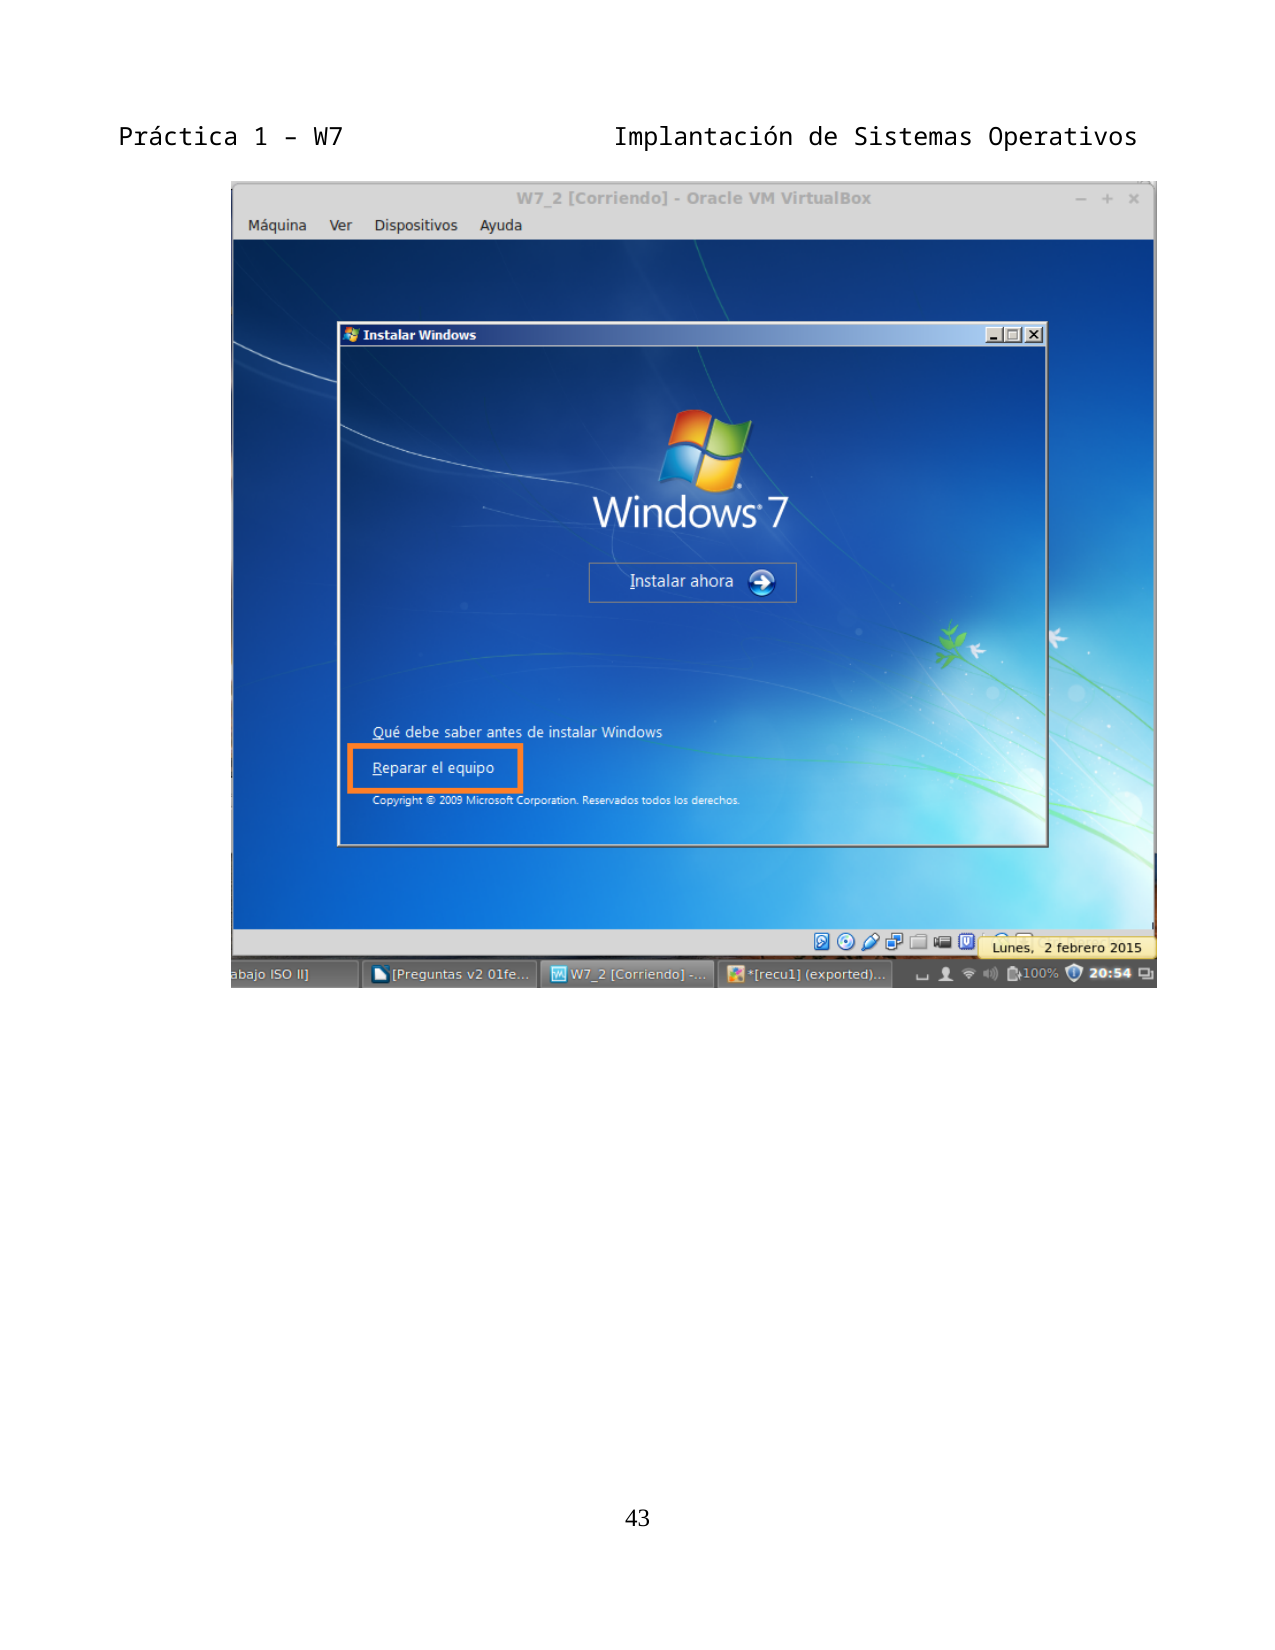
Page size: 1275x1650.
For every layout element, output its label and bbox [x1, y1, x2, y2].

picture [231, 181, 1157, 988]
